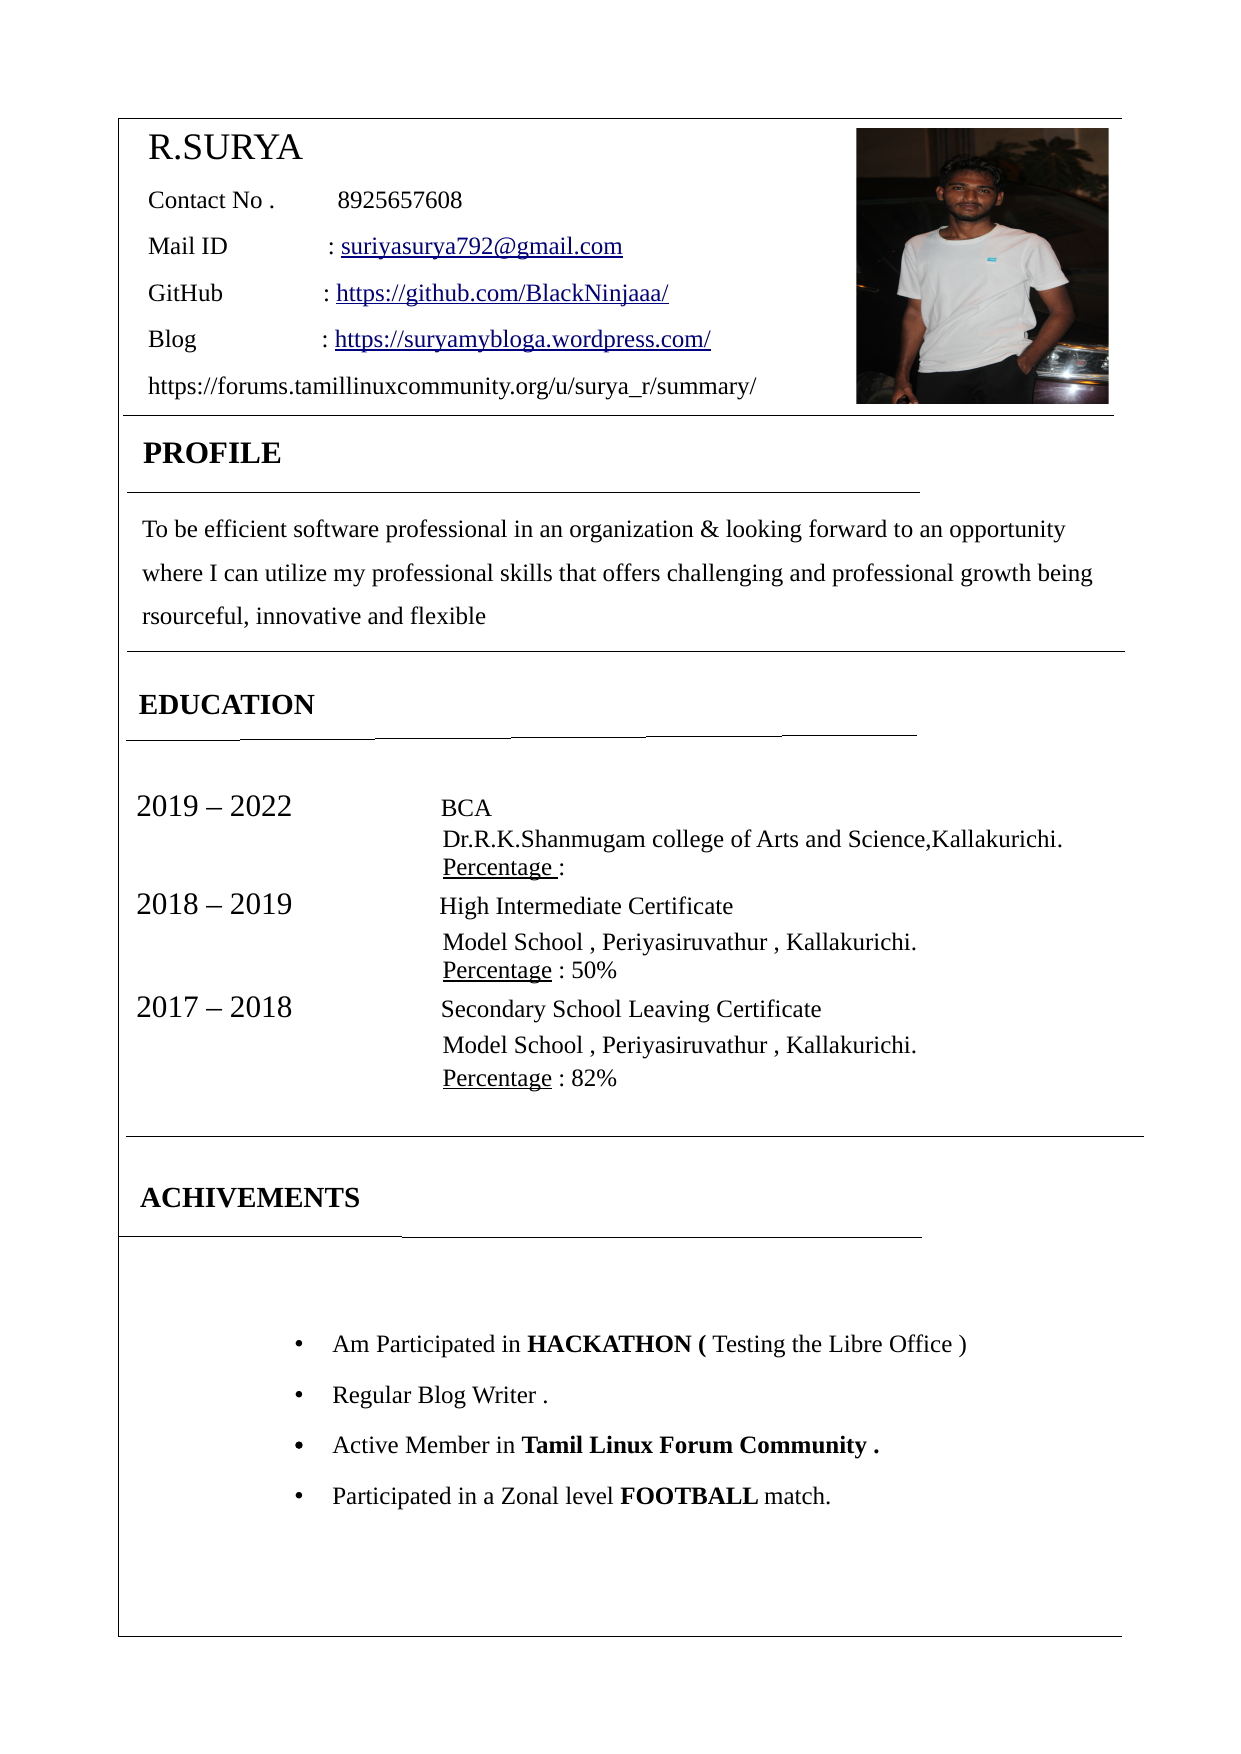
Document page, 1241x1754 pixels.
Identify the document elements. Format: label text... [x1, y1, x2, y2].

list Am Participated in HACKATHON ( Testing the Libre Office ) [294, 1329, 1116, 1358]
list Regular Blog Writer . [294, 1380, 1116, 1409]
text Percentage : 82% [136, 1063, 1116, 1091]
text EDUCATION [124, 687, 1181, 721]
text ACHIVEMENTS [124, 1178, 1116, 1214]
text Dr.R.K.Shanmugam college of Arts and Science,Kallakurichi. [136, 824, 1116, 852]
list Active Member in Tamil Linux Forum Community . [294, 1431, 1116, 1459]
text Percentage : [136, 852, 1116, 881]
text Mail ID : suriyasurya792@gmail.com [148, 231, 856, 260]
text PROFILE [124, 428, 1116, 471]
text To be efficient software professional in an organization & looking forward to an opportunity [142, 514, 1181, 543]
text 2018 – 2019 High Intermediate Certificate [136, 885, 1116, 921]
text where I can utilize my professional skills that offers challenging and professional growth being [142, 558, 1181, 586]
text rsourceful, innovative and flexible [142, 601, 1181, 629]
text Model School , Periyasiruvathur , Kallakurichi. [136, 927, 1116, 955]
list Participated in a Zonal level FOOTBALL match. [294, 1481, 1116, 1510]
text 2017 – 2018 Secondary School Leaving Certificate [136, 988, 1116, 1024]
text Contact No . 8925657608 [148, 185, 856, 214]
text Percentage : 50% [136, 955, 1116, 984]
text GitHub : https://github.com/BlackNinjaaa/ [148, 278, 856, 307]
text 2019 – 2022 BCA [136, 788, 1116, 824]
text https://forums.tamillinuxcommunity.org/u/surya_r/summary/ [148, 371, 856, 399]
picture [856, 128, 1109, 404]
text Blog : https://suryamybloga.wordpress.com/ [148, 324, 856, 353]
text Model School , Periyasiruvathur , Kallakurichi. [136, 1030, 1116, 1058]
text R.SURYA [148, 124, 1116, 167]
